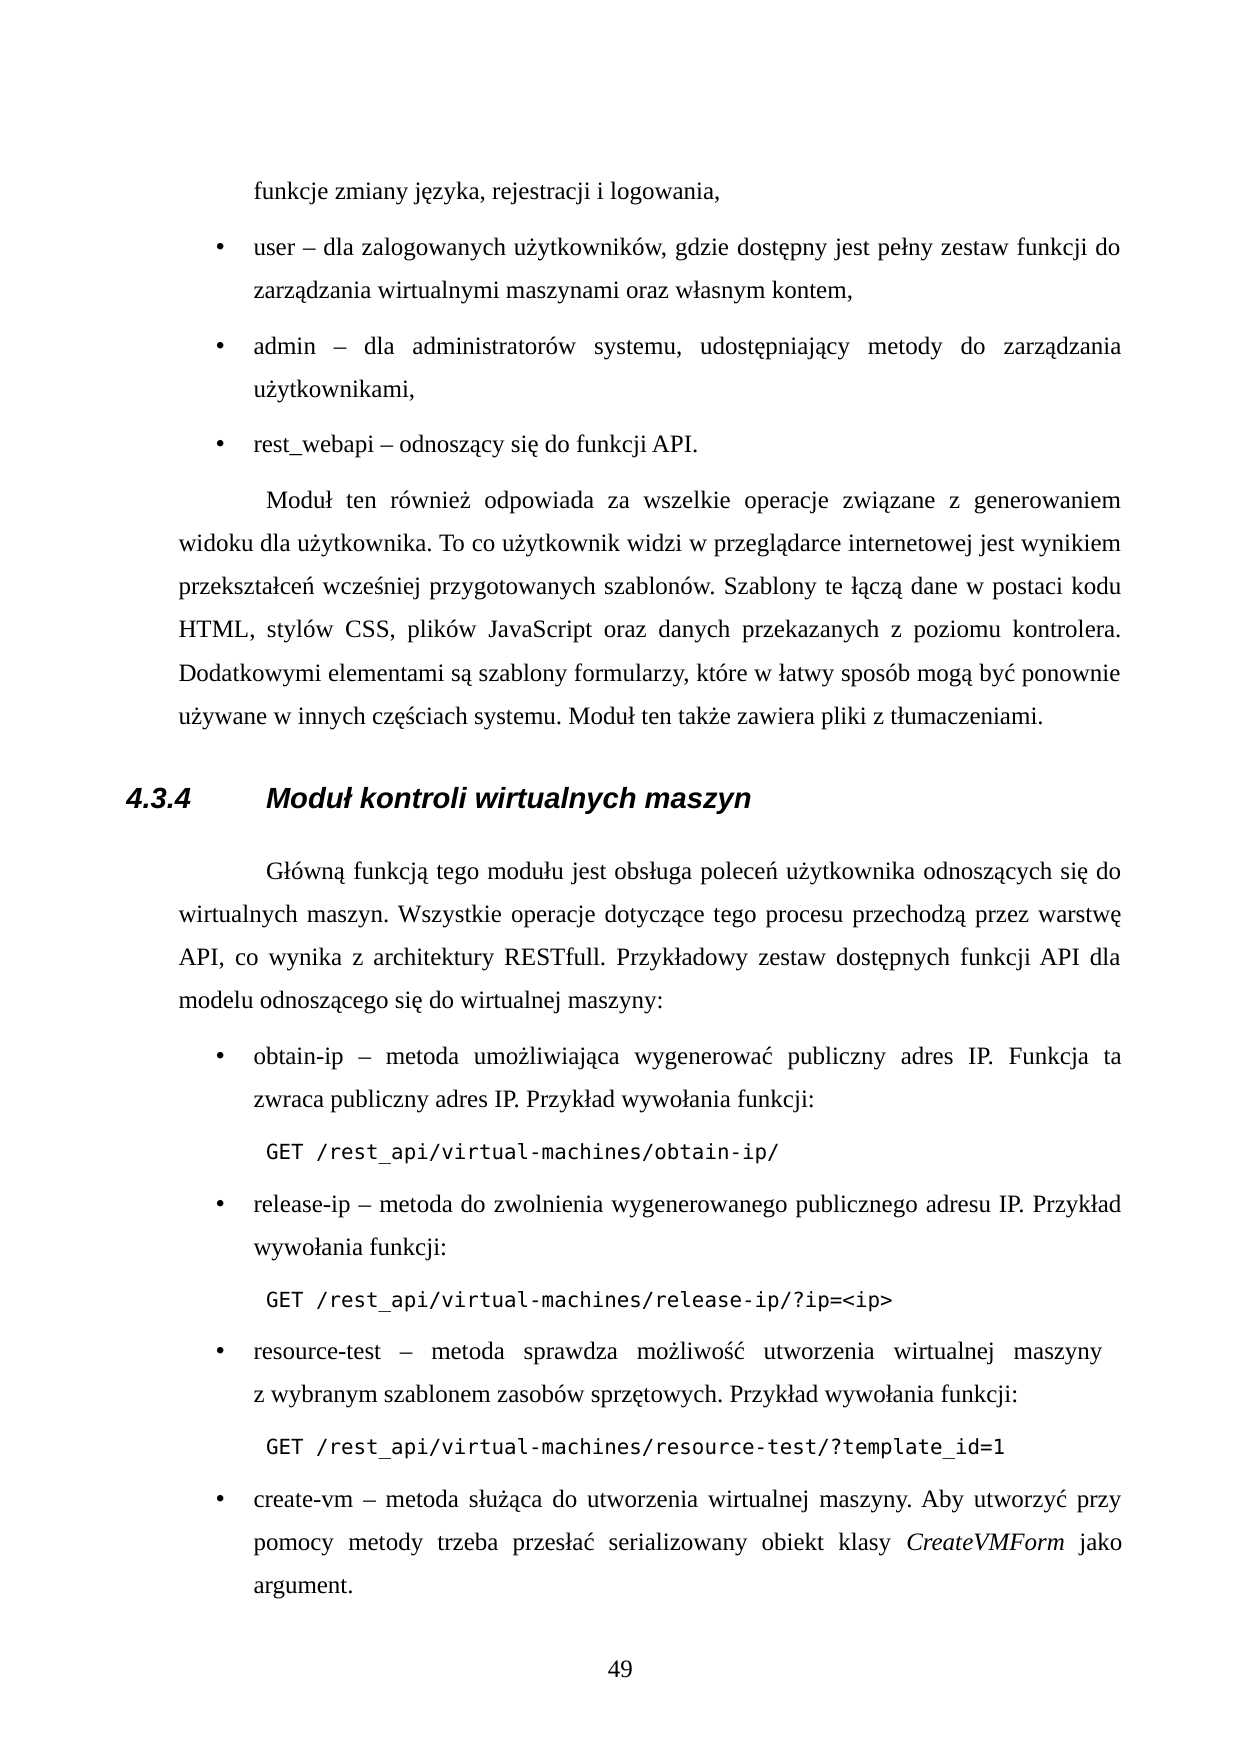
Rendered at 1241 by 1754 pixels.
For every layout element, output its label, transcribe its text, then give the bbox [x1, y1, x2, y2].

text Moduł ten również odpowiada za wszelkie operacje związane z generowaniem widoku dla użytkownika. To co użytkownik widzi w przeglądarce internetowej jest wynikiem przekształceń wcześniej przygotowanych szablonów. Szablony te łączą dane w postaci kodu HTML, stylów CSS, plików JavaScript oraz danych przekazanych z poziomu kontrolera. Dodatkowymi elementami są szablony formularzy, które w łatwy sposób mogą być ponownie używane w innych częściach systemu. Moduł ten także zawiera pliki z tłumaczeniami. [178, 485, 1122, 729]
list rest_webapi – odnoszący się do funkcji API. [216, 429, 1122, 458]
list resource-test – metoda sprawdza możliwość utworzenia wirtualnej maszyny z wybranym szablonem zasobów sprzętowych. Przykład wywołania funkcji: [216, 1336, 1122, 1408]
list create-vm – metoda służąca do utworzenia wirtualnej maszyny. Aby utworzyć przy pomocy metody trzeba przesłać serializowany obiekt klasy CreateVMForm jako argument. [216, 1484, 1122, 1599]
list GET /rest_api/virtual-machines/resource-test/?template_id=1 [266, 1435, 1122, 1459]
list obtain-ip – metoda umożliwiająca wygenerować publiczny adres IP. Funkcja ta zwraca publiczny adres IP. Przykład wywołania funkcji: [216, 1041, 1122, 1113]
list GET /rest_api/virtual-machines/release-ip/?ip=<ip> [266, 1288, 1122, 1312]
list admin – dla administratorów systemu, udostępniający metody do zarządzania użytkownikami, [216, 331, 1122, 403]
list funkcje zmiany języka, rejestracji i logowania, [216, 176, 1122, 205]
list user – dla zalogowanych użytkowników, gdzie dostępny jest pełny zestaw funkcji do zarządzania wirtualnymi maszynami oraz własnym kontem, [216, 232, 1122, 304]
text Główną funkcją tego modułu jest obsługa poleceń użytkownika odnoszących się do wirtualnych maszyn. Wszystkie operacje dotyczące tego procesu przechodzą przez warstwę API, co wynika z architektury RESTfull. Przykładowy zestaw dostępnych funkcji API dla modelu odnoszącego się do wirtualnej maszyny: [178, 856, 1122, 1014]
subtitle Moduł kontroli wirtualnych maszyn [118, 781, 1122, 815]
list GET /rest_api/virtual-machines/obtain-ip/ [266, 1140, 1122, 1164]
list release-ip – metoda do zwolnienia wygenerowanego publicznego adresu IP. Przykład wywołania funkcji: [216, 1189, 1122, 1261]
